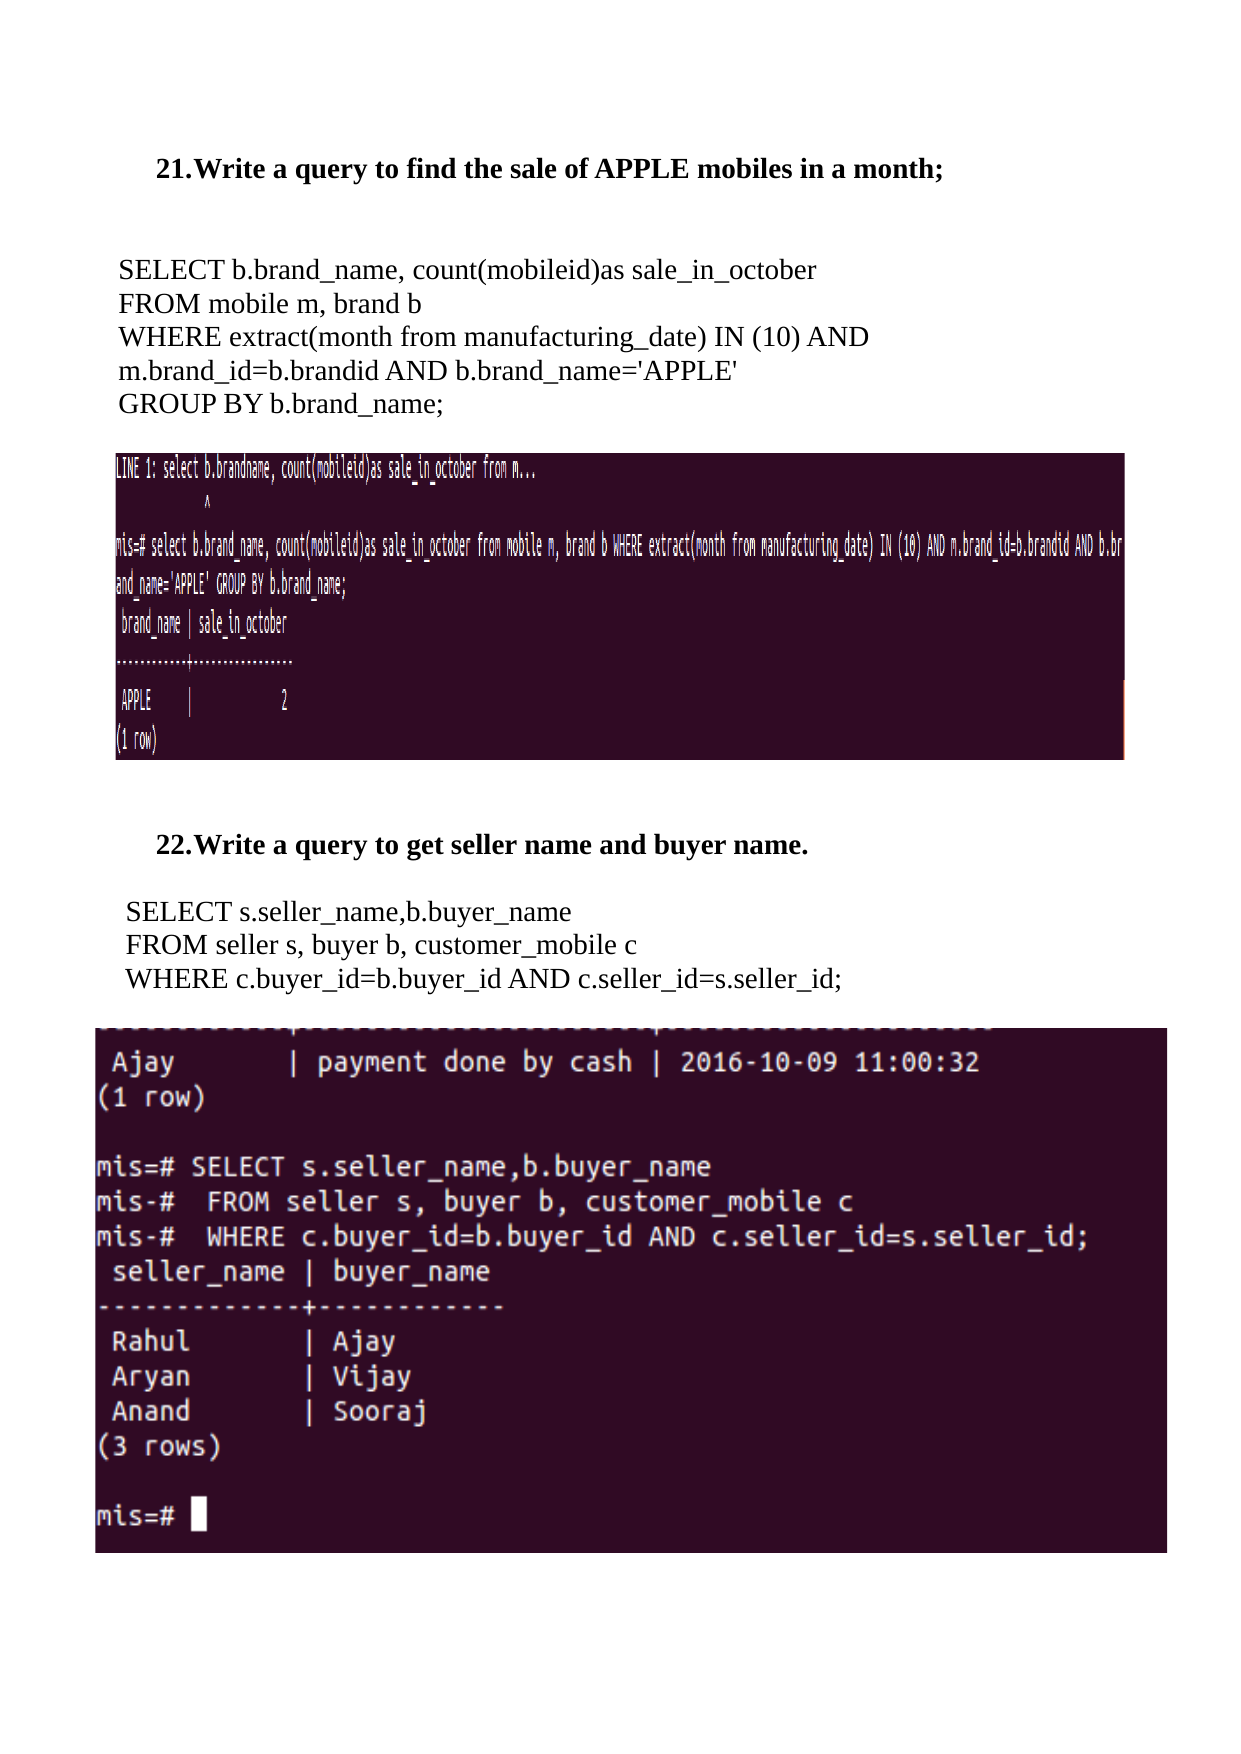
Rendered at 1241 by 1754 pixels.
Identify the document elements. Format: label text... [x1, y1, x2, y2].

list Write a query to get seller name and buyer name. [156, 827, 1122, 860]
text SELECT b.brand_name, count(mobileid)as sale_in_october [118, 252, 1122, 286]
text WHERE extract(month from manufacturing_date) IN (10) AND m.brand_id=b.brandid AND b.brand_name='APPLE' [118, 319, 1122, 386]
text GROUP BY b.brand_name; [118, 386, 1122, 420]
text FROM mobile m, brand b [118, 286, 1122, 319]
list Write a query to find the sale of APPLE mobiles in a month; [156, 152, 1122, 185]
text SELECT s.seller_name,b.buyer_name [118, 894, 1122, 927]
text FROM seller s, buyer b, customer_mobile c [118, 927, 1122, 961]
picture [115, 703, 1125, 760]
text WHERE c.buyer_id=b.buyer_id AND c.seller_id=s.seller_id; [118, 961, 1122, 994]
